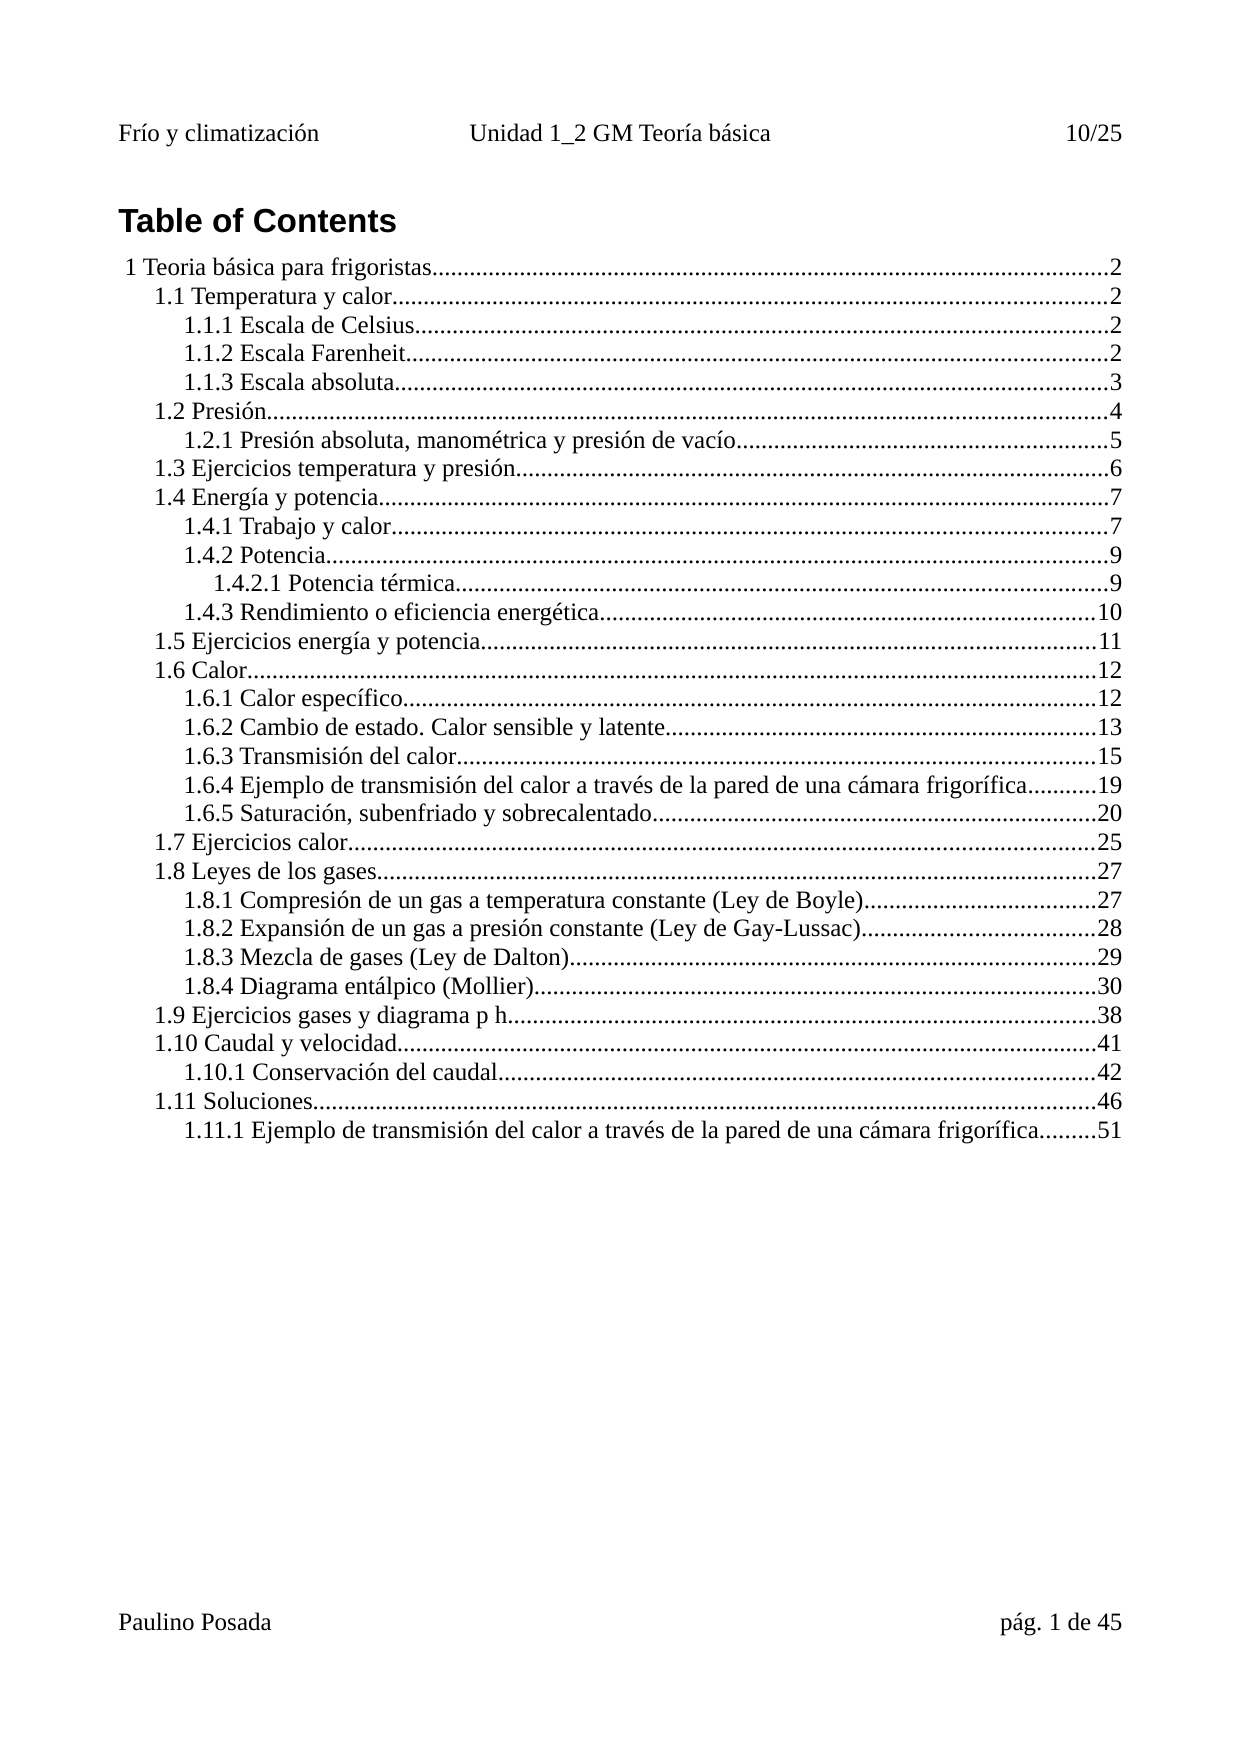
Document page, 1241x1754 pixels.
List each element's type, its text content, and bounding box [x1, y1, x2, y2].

text 1.1 Temperatura y calor 2 [148, 281, 1122, 310]
text 1.5 Ejercicios energía y potencia 11 [148, 626, 1122, 655]
text 1.10 Caudal y velocidad 41 [148, 1028, 1122, 1057]
text 1.4.2 Potencia 9 [177, 540, 1122, 568]
text 1.6.1 Calor específico 12 [177, 683, 1122, 712]
text 1.10.1 Conservación del caudal 42 [177, 1057, 1122, 1086]
text 1.3 Ejercicios temperatura y presión 6 [148, 453, 1122, 482]
text 1.6 Calor 12 [148, 655, 1122, 683]
text 1.8.4 Diagrama entálpico (Mollier) 30 [177, 971, 1122, 1000]
text 1.11.1 Ejemplo de transmisión del calor a través de la pared de una cámara frigorífica 51 [177, 1115, 1122, 1143]
text 1.1.2 Escala Farenheit 2 [177, 338, 1122, 367]
text 1.11 Soluciones 46 [148, 1086, 1122, 1115]
text 1.7 Ejercicios calor 25 [148, 827, 1122, 856]
text 1.6.3 Transmisión del calor 15 [177, 741, 1122, 770]
text 1.4.2.1 Potencia térmica 9 [207, 568, 1122, 597]
text 1.4 Energía y potencia 7 [148, 482, 1122, 511]
text 1.4.3 Rendimiento o eficiencia energética 10 [177, 597, 1122, 626]
text 1.1.3 Escala absoluta 3 [177, 367, 1122, 396]
text 1 Teoria básica para frigoristas 2 [118, 252, 1122, 281]
text 1.6.4 Ejemplo de transmisión del calor a través de la pared de una cámara frigorífica 19 [177, 770, 1122, 798]
text 1.1.1 Escala de Celsius 2 [177, 310, 1122, 338]
text 1.6.5 Saturación, subenfriado y sobrecalentado 20 [177, 798, 1122, 827]
text 1.8.2 Expansión de un gas a presión constante (Ley de Gay-Lussac) 28 [177, 913, 1122, 942]
text 1.9 Ejercicios gases y diagrama p h 38 [148, 1000, 1122, 1028]
text 1.8.3 Mezcla de gases (Ley de Dalton) 29 [177, 942, 1122, 971]
text 1.2.1 Presión absoluta, manométrica y presión de vacío 5 [177, 425, 1122, 453]
text 1.6.2 Cambio de estado. Calor sensible y latente. 13 [177, 712, 1122, 741]
subtitle Table of Contents [118, 201, 1122, 240]
text 1.2 Presión 4 [148, 396, 1122, 425]
text 1.8 Leyes de los gases 27 [148, 856, 1122, 885]
text 1.4.1 Trabajo y calor 7 [177, 511, 1122, 540]
text 1.8.1 Compresión de un gas a temperatura constante (Ley de Boyle) 27 [177, 885, 1122, 913]
